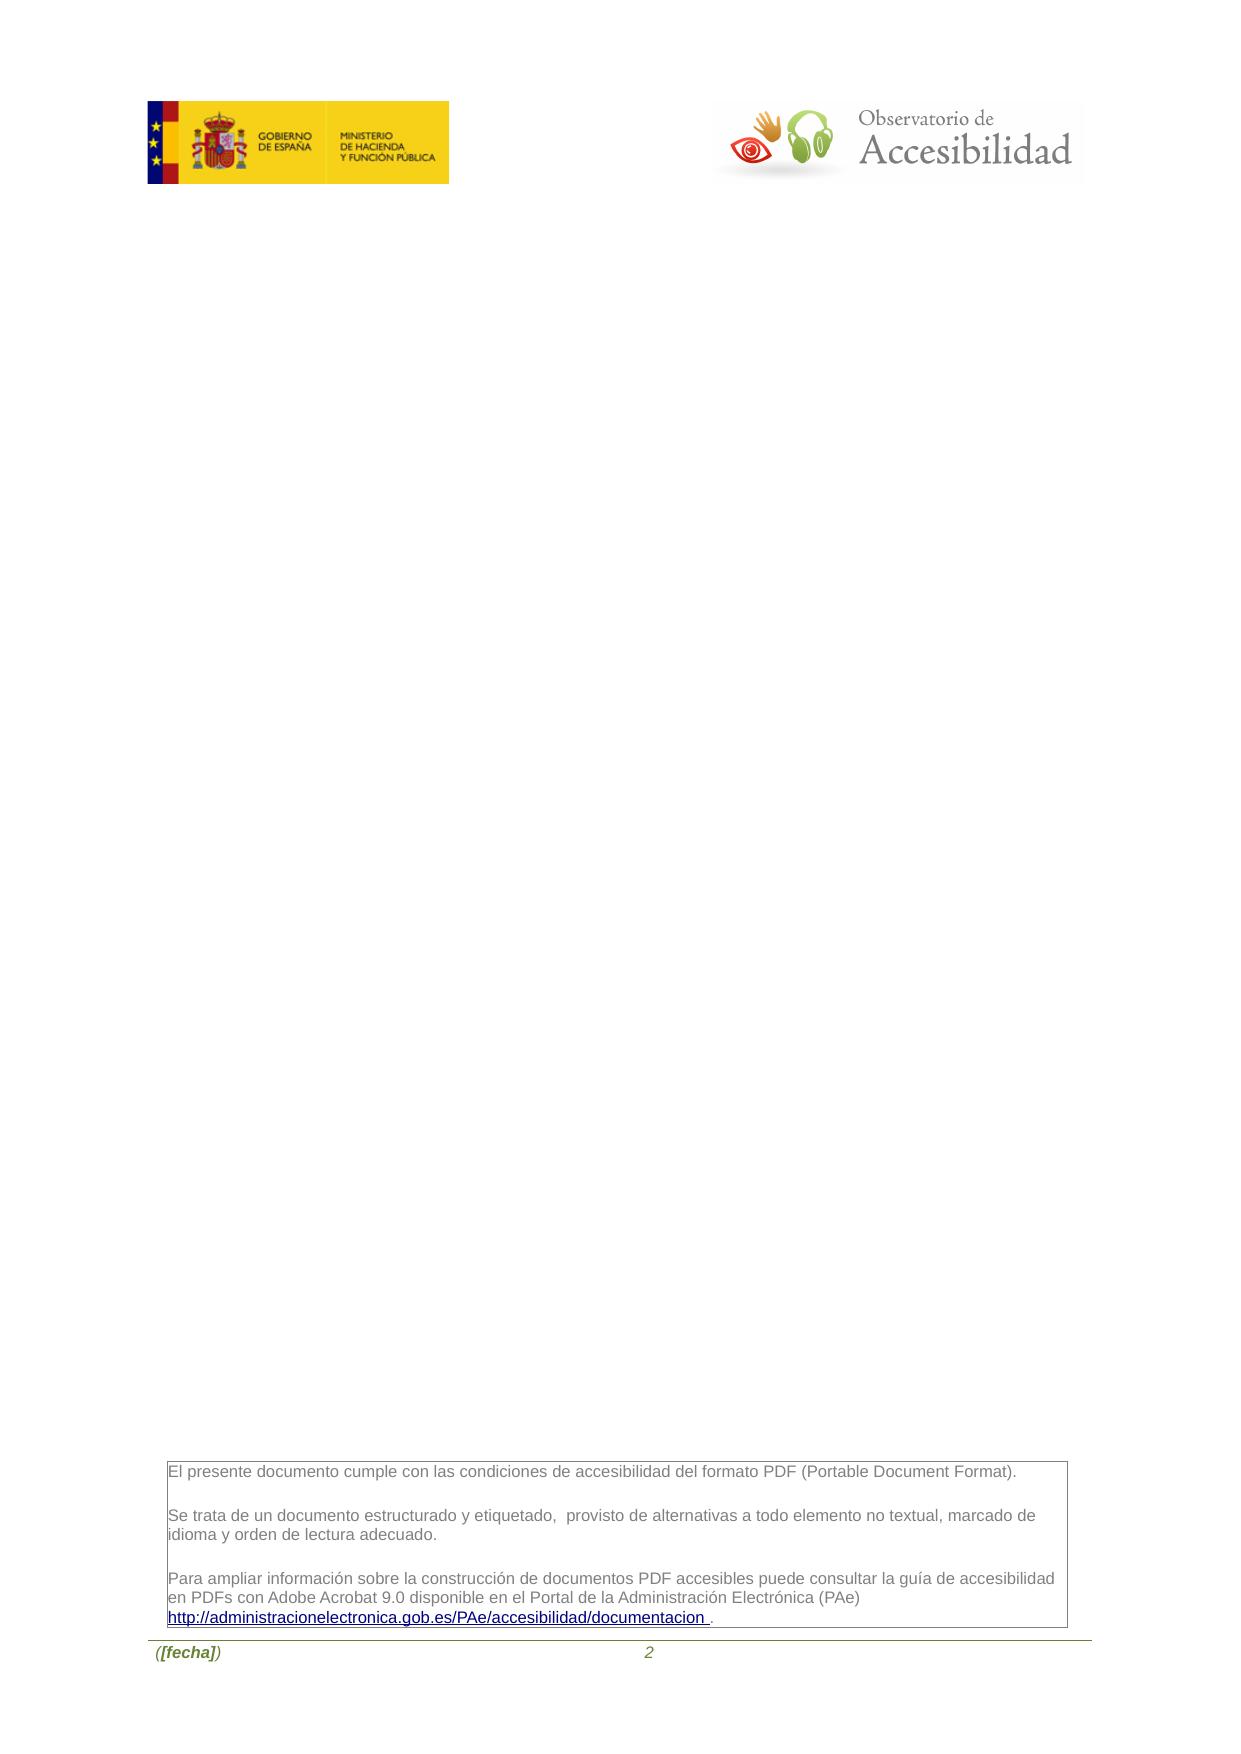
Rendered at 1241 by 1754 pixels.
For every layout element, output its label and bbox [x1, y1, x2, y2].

picture [710, 101, 1086, 184]
picture [147, 101, 450, 184]
